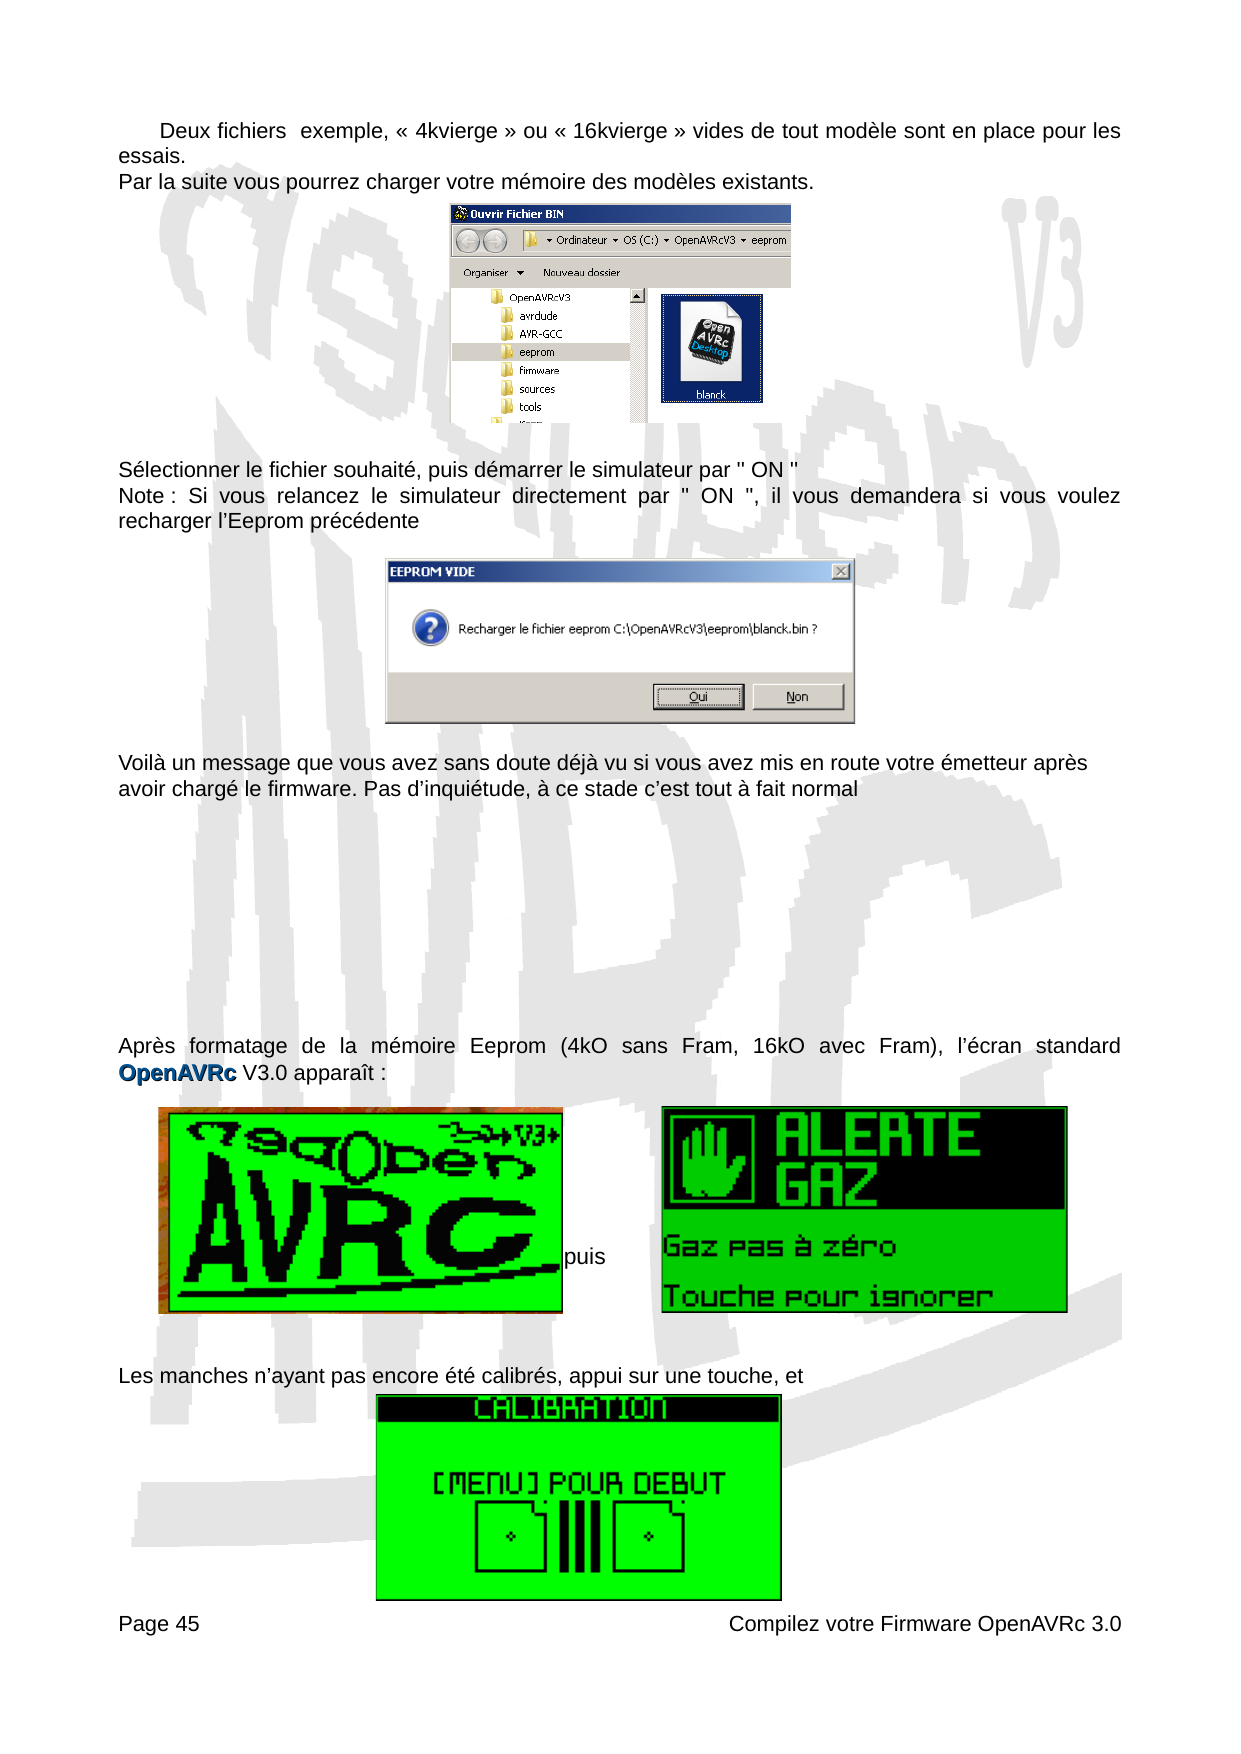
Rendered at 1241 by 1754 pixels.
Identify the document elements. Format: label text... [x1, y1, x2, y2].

text Voilà un message que vous avez sans doute déjà vu si vous avez mis en route votre émetteur après avoir chargé le firmware. Pas d’inquiétude, à ce stade c’est tout à fait normal [118, 750, 1122, 801]
text Note : Si vous relancez le simulateur directement par '' ON '', il vous demandera si vous voulez recharger l’Eeprom précédente [118, 482, 1122, 533]
text Les manches n’ayant pas encore été calibrés, appui sur une touche, et [118, 1363, 1122, 1388]
text Par la suite vous pourrez charger votre mémoire des modèles existants. [118, 168, 1122, 194]
picture [385, 558, 855, 724]
picture [661, 1106, 1068, 1313]
text Après formatage de la mémoire Eeprom (4kO sans Fram, 16kO avec Fram), l’écran standard OpenAVRc V3.0 apparaît : [118, 1032, 1122, 1085]
picture [375, 1394, 782, 1601]
text Deux fichiers exemple, « 4kvierge » ou « 16kvierge » vides de tout modèle sont en place pour les essais. [118, 118, 1122, 168]
text Sélectionner le fichier souhaité, puis démarrer le simulateur par '' ON '' [118, 457, 1122, 482]
text puis [118, 1085, 1122, 1269]
